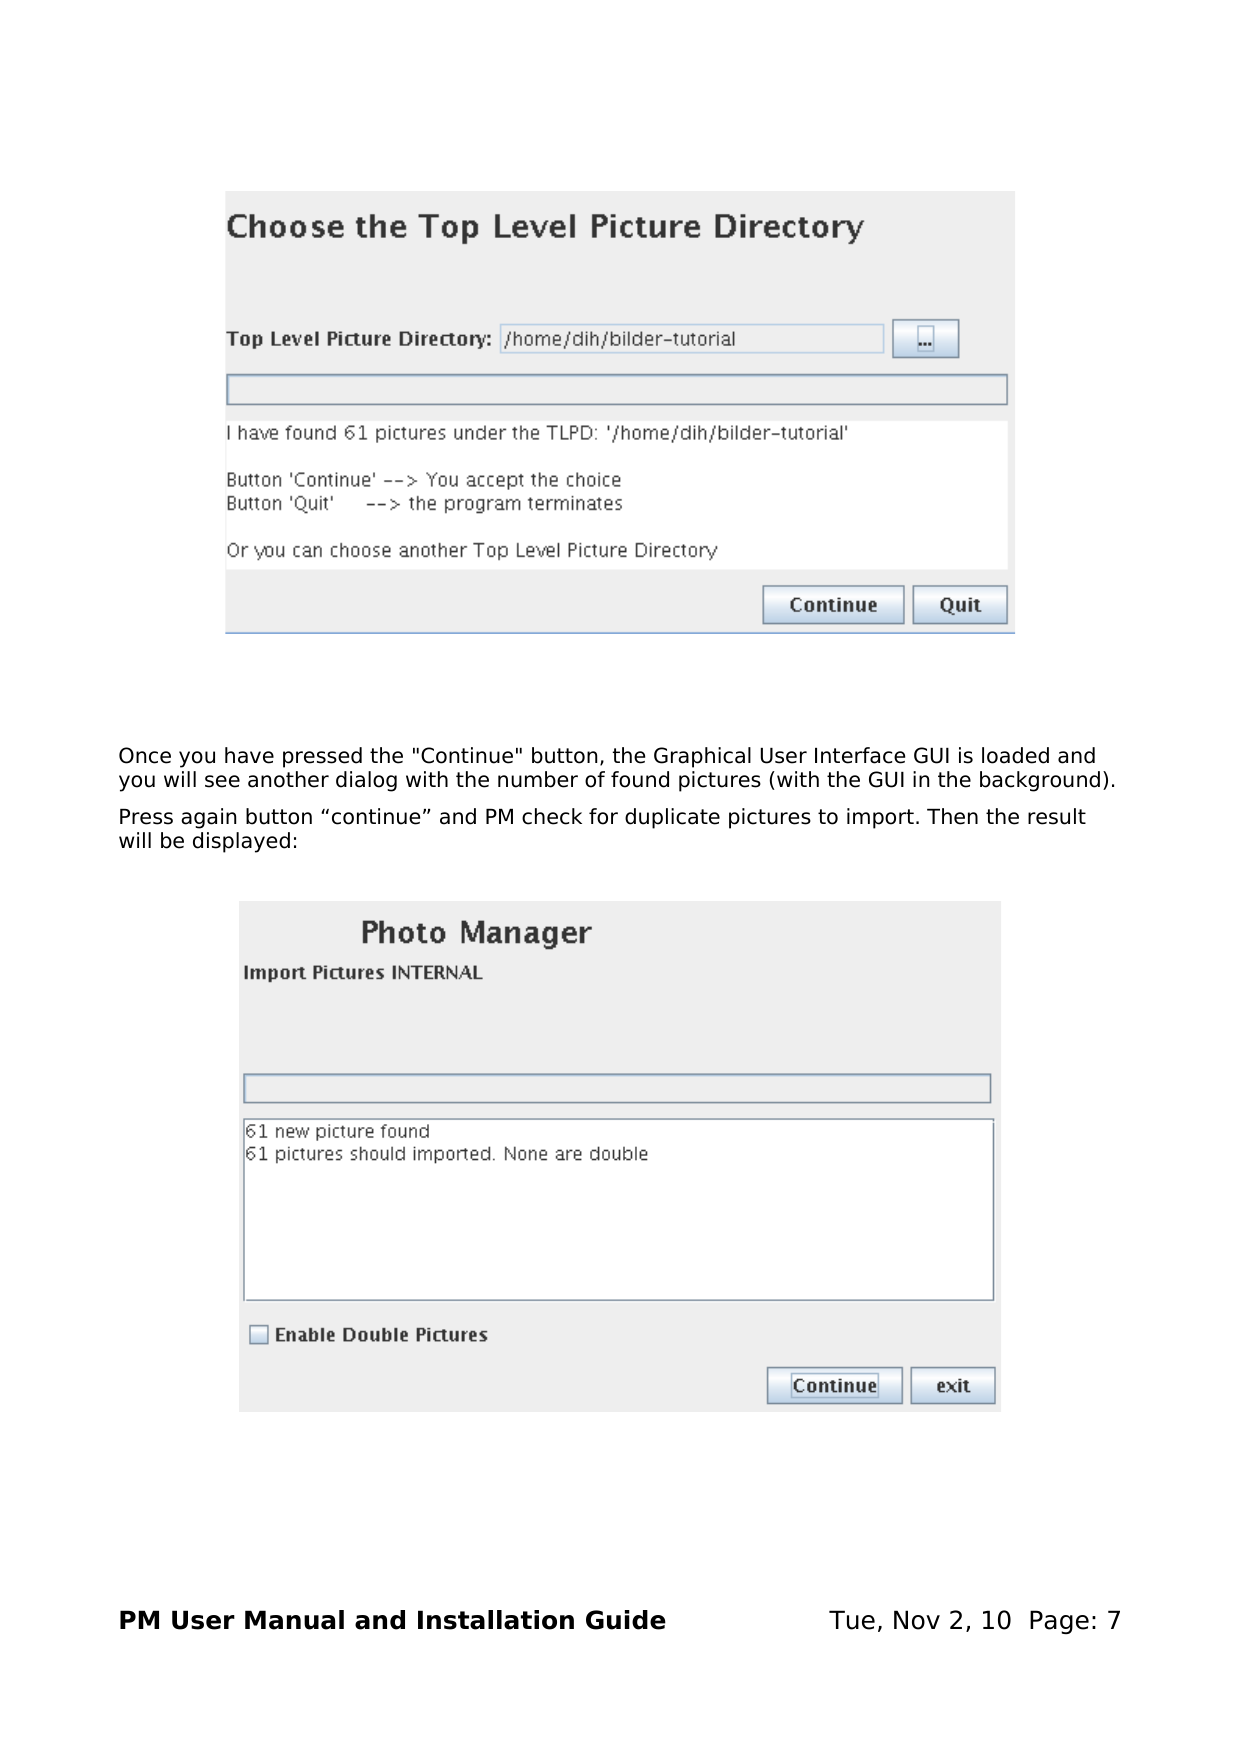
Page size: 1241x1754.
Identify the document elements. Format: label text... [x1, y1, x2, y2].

text Press again button “continue” and PM check for duplicate pictures to import. Then the result will be displayed: [118, 805, 1122, 853]
picture [225, 191, 1015, 634]
picture [239, 901, 1002, 1412]
text Once you have pressed the "Continue" button, the Graphical User Interface GUI is loaded and you will see another dialog with the number of found pictures (with the GUI in the background). [118, 744, 1122, 792]
